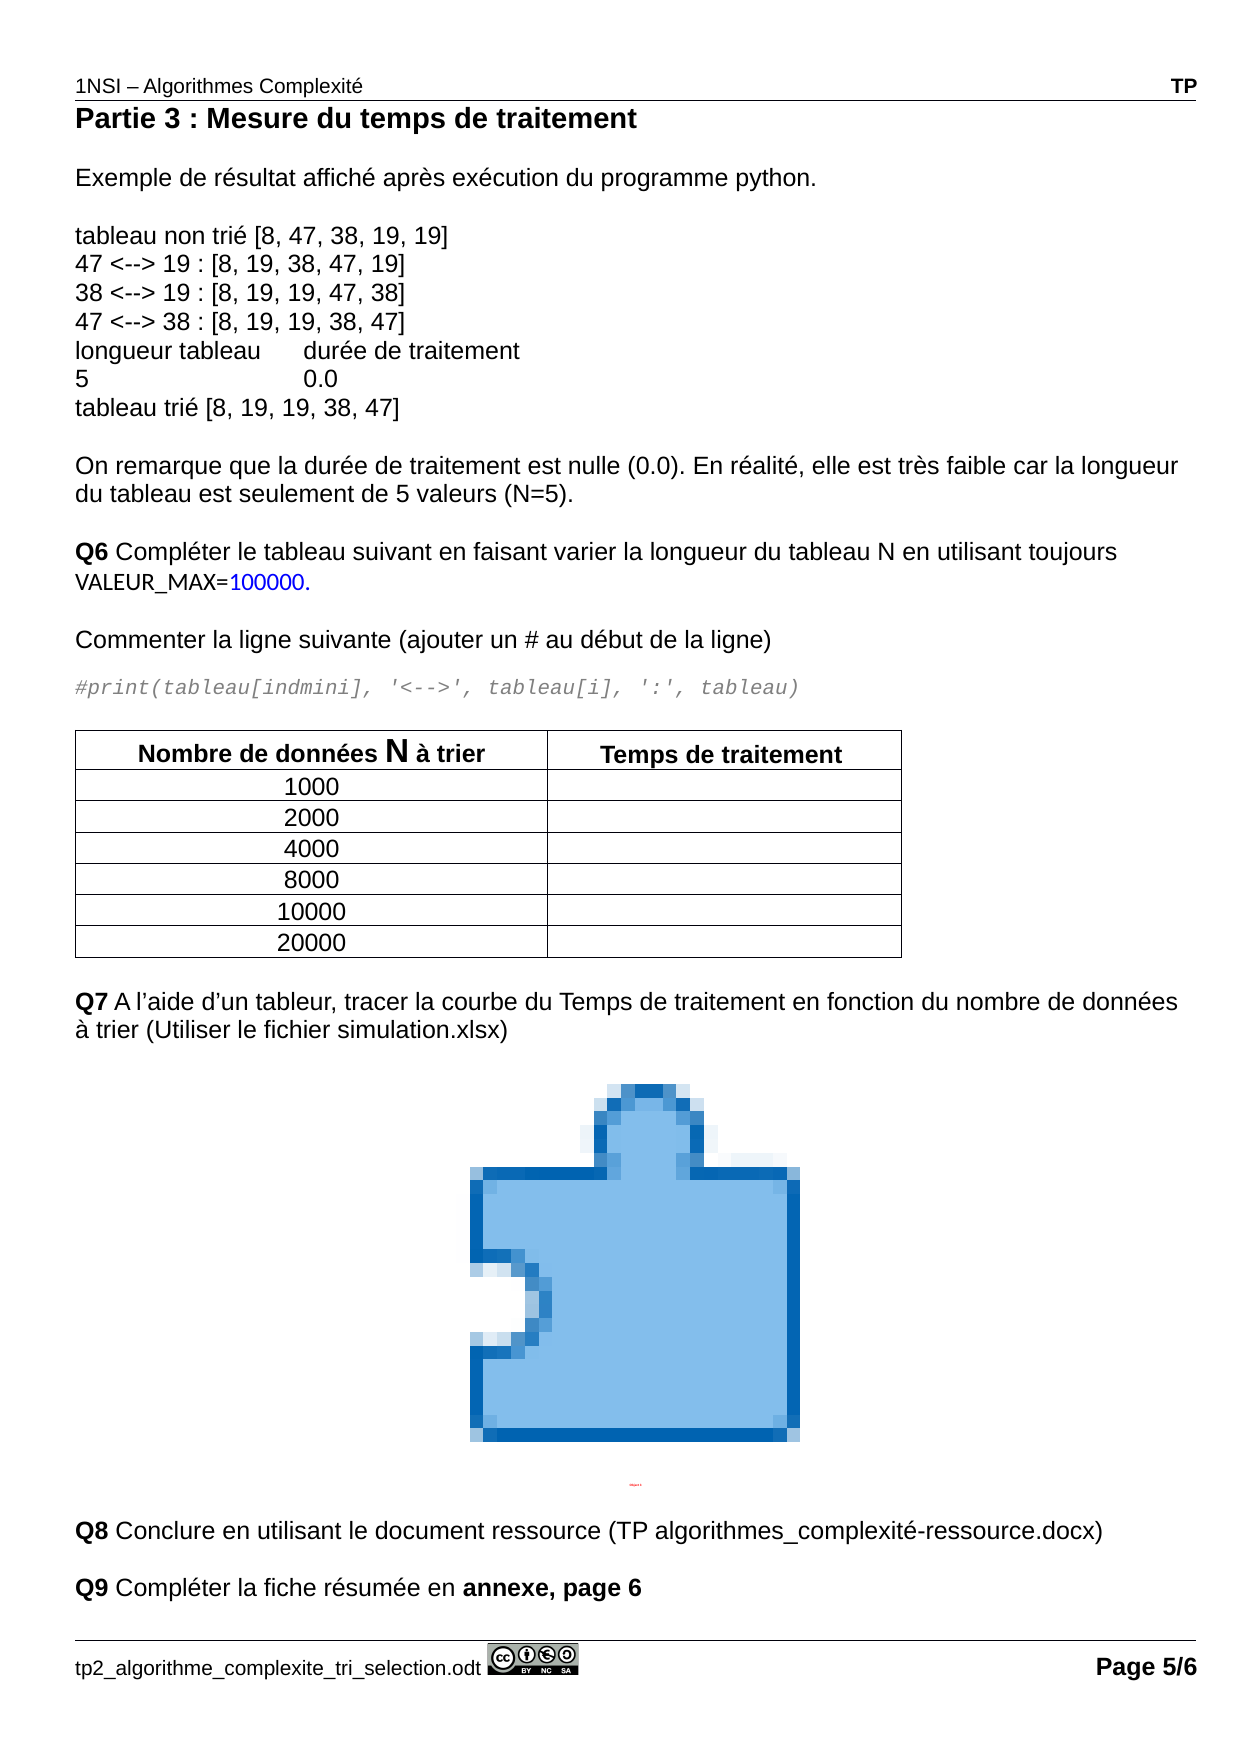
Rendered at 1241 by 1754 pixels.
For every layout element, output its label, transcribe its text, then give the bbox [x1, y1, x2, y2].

table_cell [548, 864, 901, 894]
table_cell 10000 [76, 895, 547, 925]
text 47 <--> 19 : [8, 19, 38, 47, 19] [75, 249, 1196, 278]
table_header Nombre de données N à trier [76, 731, 547, 769]
text Q7 A l’aide d’un tableur, tracer la courbe du Temps de traitement en fonction du nombre de données à trier (Utiliser le fichier simulation.xlsx) [75, 986, 1196, 1044]
text Q6 Compléter le tableau suivant en faisant varier la longueur du tableau N en utilisant toujours VALEUR_MAX=100000. [75, 537, 1196, 596]
text 38 <--> 19 : [8, 19, 19, 47, 38] [75, 278, 1196, 307]
table_cell 2000 [76, 801, 547, 832]
text tableau trié [8, 19, 19, 38, 47] [75, 393, 1196, 422]
text longueur tableau durée de traitement [75, 336, 1196, 364]
table_cell [548, 801, 901, 832]
table_cell 8000 [76, 864, 547, 894]
text Commenter la ligne suivante (ajouter un # au début de la ligne) [75, 625, 1196, 654]
table_cell [548, 770, 901, 800]
text 5 0.0 [75, 364, 1196, 393]
table_cell [548, 833, 901, 863]
text On remarque que la durée de traitement est nulle (0.0). En réalité, elle est très faible car la longueur du tableau est seulement de 5 valeurs (N=5). [75, 451, 1196, 508]
table_cell [548, 895, 901, 925]
text Partie 3 : Mesure du temps de traitement [75, 101, 1196, 134]
table_cell 4000 [76, 833, 547, 863]
text Q9 Compléter la fiche résumée en annexe, page 6 [75, 1573, 1196, 1602]
text tableau non trié [8, 47, 38, 19, 19] [75, 221, 1196, 249]
text #print(tableau[indmini], '<-->', tableau[i], ':', tableau) [75, 677, 1196, 701]
picture [487, 1643, 579, 1675]
table_header Temps de traitement [548, 731, 901, 769]
text 47 <--> 38 : [8, 19, 19, 38, 47] [75, 307, 1196, 336]
table_cell 1000 [76, 770, 547, 800]
text Exemple de résultat affiché après exécution du programme python. [75, 163, 1196, 192]
text Q8 Conclure en utilisant le document ressource (TP algorithmes_complexité-ressource.docx) [75, 1516, 1196, 1545]
table_cell 20000 [76, 926, 547, 957]
table_cell [548, 926, 901, 957]
